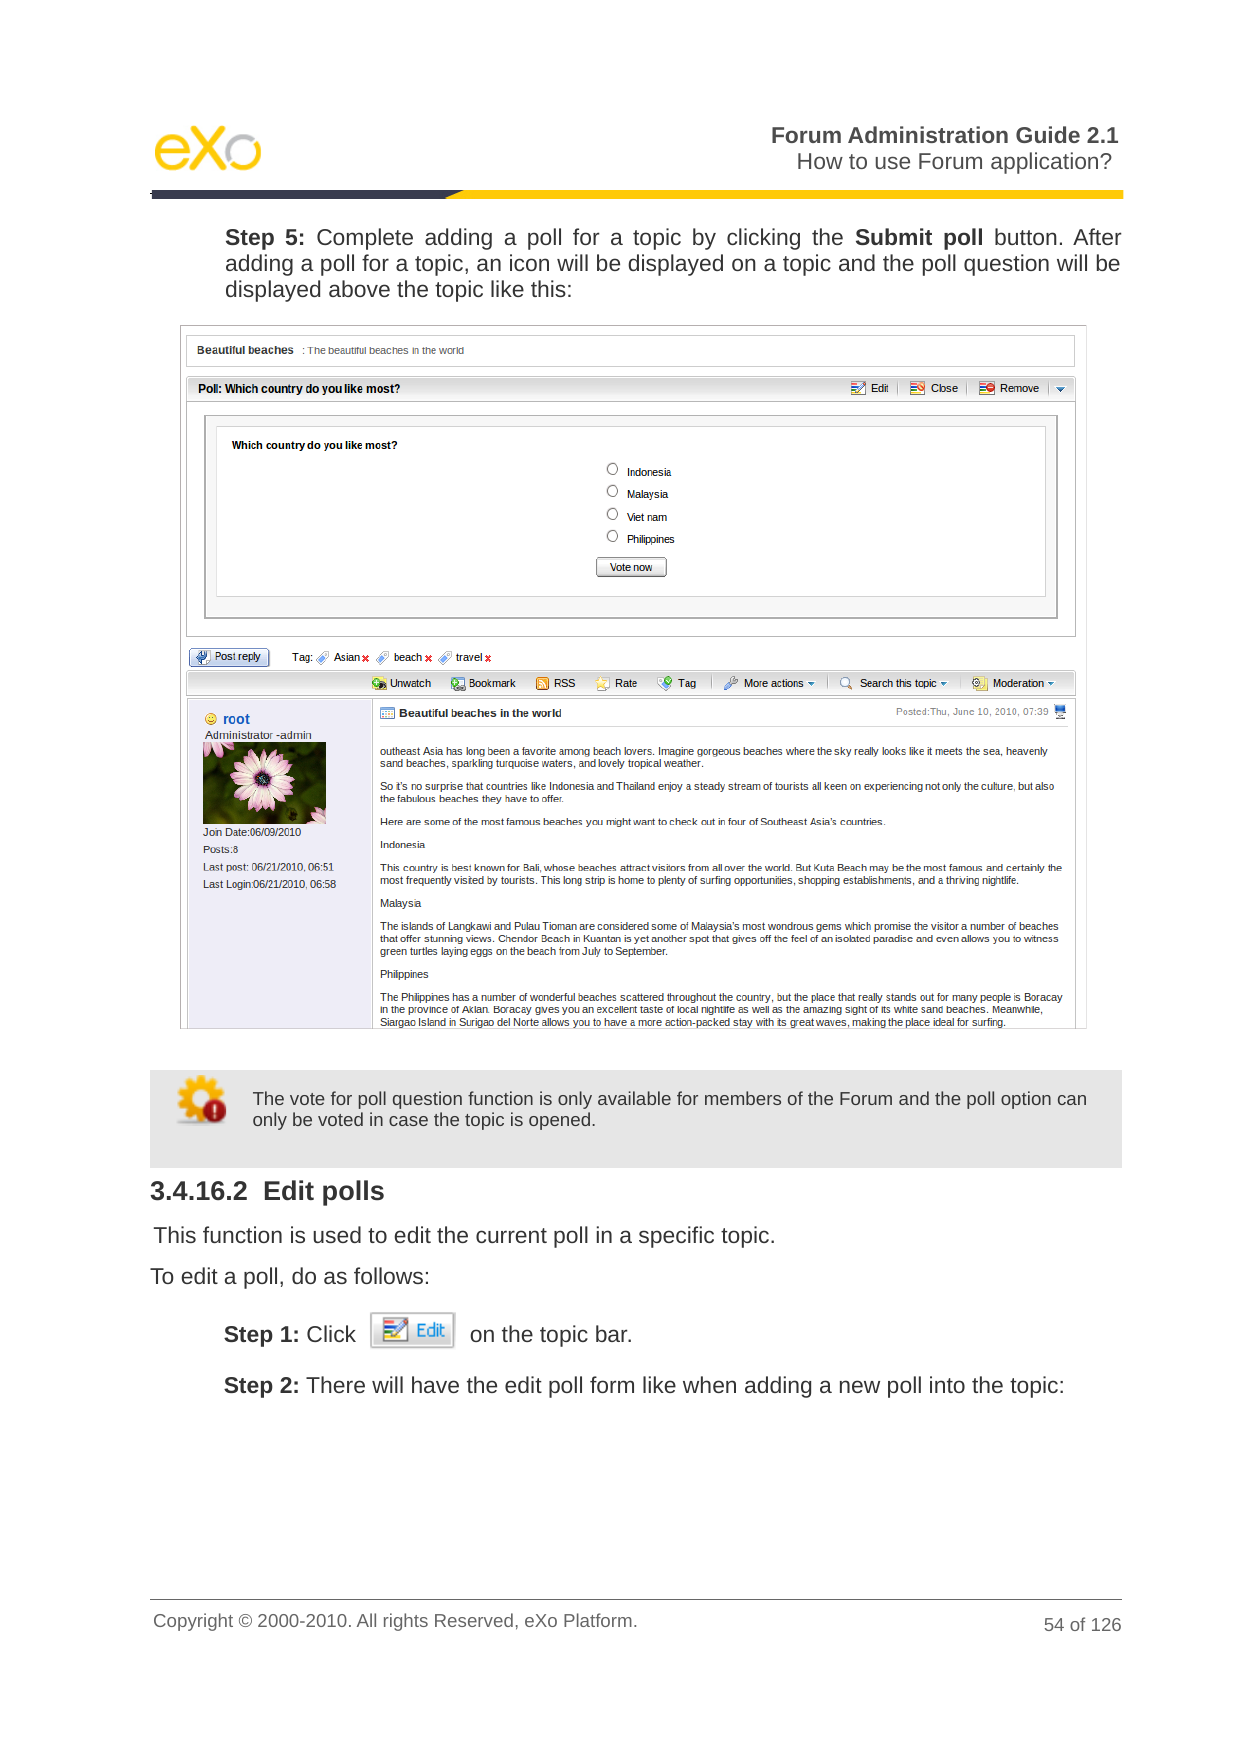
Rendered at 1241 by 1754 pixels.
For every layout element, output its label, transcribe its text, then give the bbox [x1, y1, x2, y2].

picture [155, 125, 262, 171]
list Step 2: There will have the edit poll form like when adding a new poll into the topic: [186, 1372, 1122, 1398]
table_header [150, 1070, 247, 1168]
text To edit a poll, do as follows: [150, 1263, 1122, 1289]
subtitle Edit polls [150, 1175, 1122, 1207]
list This function is used to edit the current poll in a specific topic. [116, 1222, 1122, 1248]
list Step 5: Complete adding a poll for a topic by clicking the Submit poll button. After adding a poll for a topic, an icon will be displayed on a topic and the poll question will be displayed above the topic like this: [187, 223, 1122, 303]
table_header The vote for poll question function is only available for members of the Forum and the poll option can only be voted in case the topic is opened. [247, 1070, 1122, 1168]
picture [176, 1075, 227, 1126]
picture [369, 1311, 456, 1350]
list Step 1: Click on the topic bar. [186, 1304, 1122, 1357]
picture [151, 190, 1124, 199]
picture [180, 325, 1087, 1029]
